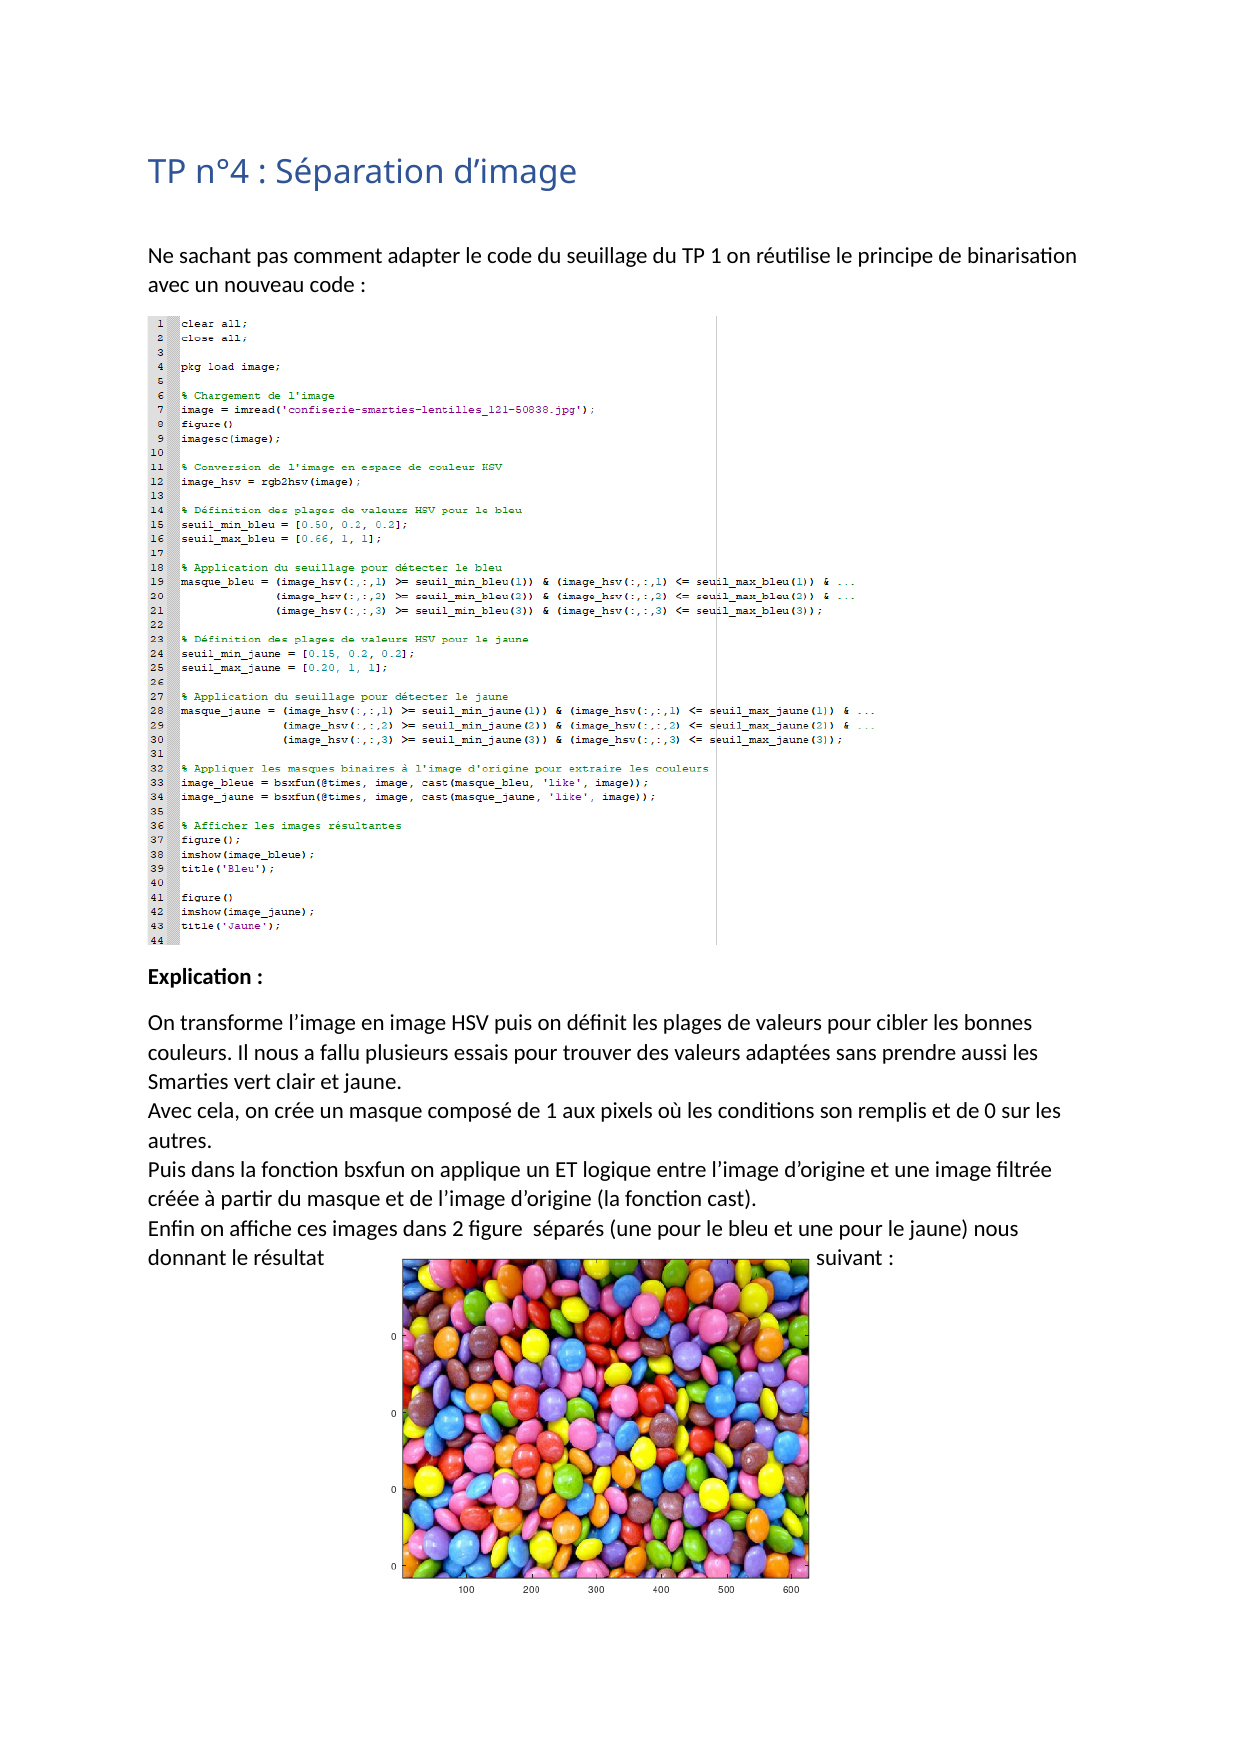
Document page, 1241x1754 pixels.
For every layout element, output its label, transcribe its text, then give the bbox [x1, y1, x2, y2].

text Ne sachant pas comment adapter le code du seuillage du TP 1 on réutilise le principe de binarisation avec un nouveau code : [148, 241, 1093, 299]
text Explication : [148, 962, 1093, 990]
subtitle TP n°4 : Séparation d’image [148, 148, 1093, 193]
text On transforme l’image en image HSV puis on définit les plages de valeurs pour cibler les bonnes couleurs. Il nous a fallu plusieurs essais pour trouver des valeurs adaptées sans prendre aussi les Smarties vert clair et jaune. Avec cela, on crée un masque composé de 1 aux pixels où les conditions son remplis et de 0 sur les autres. Puis dans la fonction bsxfun on applique un ET logique entre l’image d’origine et une image filtrée créée à partir du masque et de l’image d’origine (la fonction cast). Enfin on affiche ces images dans 2 figure séparés (une pour le bleu et une pour le jaune) nous donnant le résultat suivant : [148, 1008, 1093, 1271]
